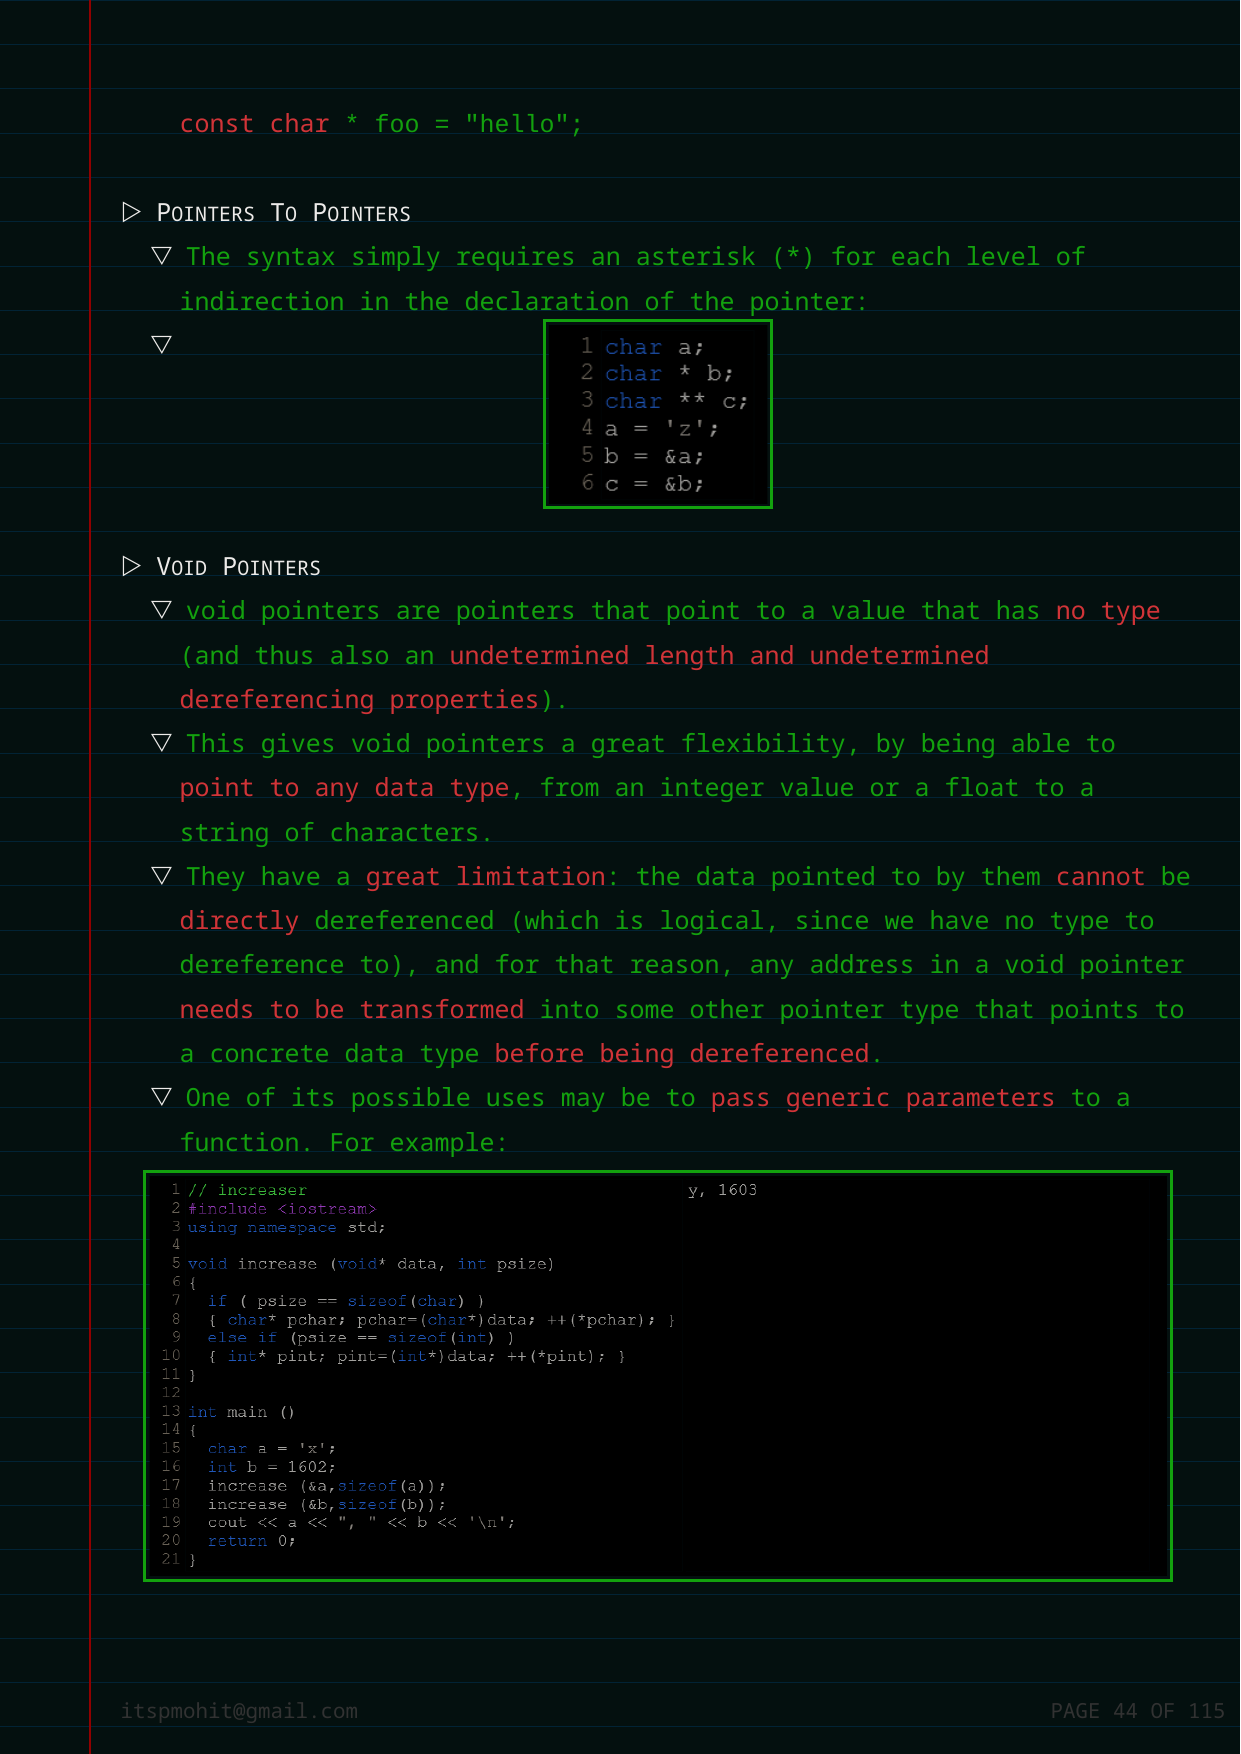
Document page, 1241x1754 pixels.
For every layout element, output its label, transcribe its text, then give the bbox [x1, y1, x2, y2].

subtitle Void Pointers [120, 540, 1196, 584]
subtitle Pointers To Pointers [120, 186, 1196, 230]
list The syntax simply requires an asterisk (*) for each level of indirection in the declaration of the pointer: [150, 230, 1196, 319]
list They have a great limitation: the data pointed to by them cannot be directly dereferenced (which is logical, since we have no type to dereference to), and for that reason, any address in a void pointer needs to be transformed into some other pointer type that points to a concrete data type before being dereferenced. [150, 850, 1196, 1071]
list One of its possible uses may be to pass generic parameters to a function. For example: [150, 1071, 1196, 1514]
list This gives void pointers a great flexibility, by being able to point to any data type, from an integer value or a float to a string of characters. [150, 717, 1196, 850]
picture [149, 1176, 1167, 1576]
picture [548, 325, 768, 504]
list void pointers are pointers that point to a value that has no type (and thus also an undetermined length and undetermined dereferencing properties). [150, 584, 1196, 717]
list [146, 1173, 1170, 1579]
list const char * foo = "hello"; [150, 97, 1196, 186]
